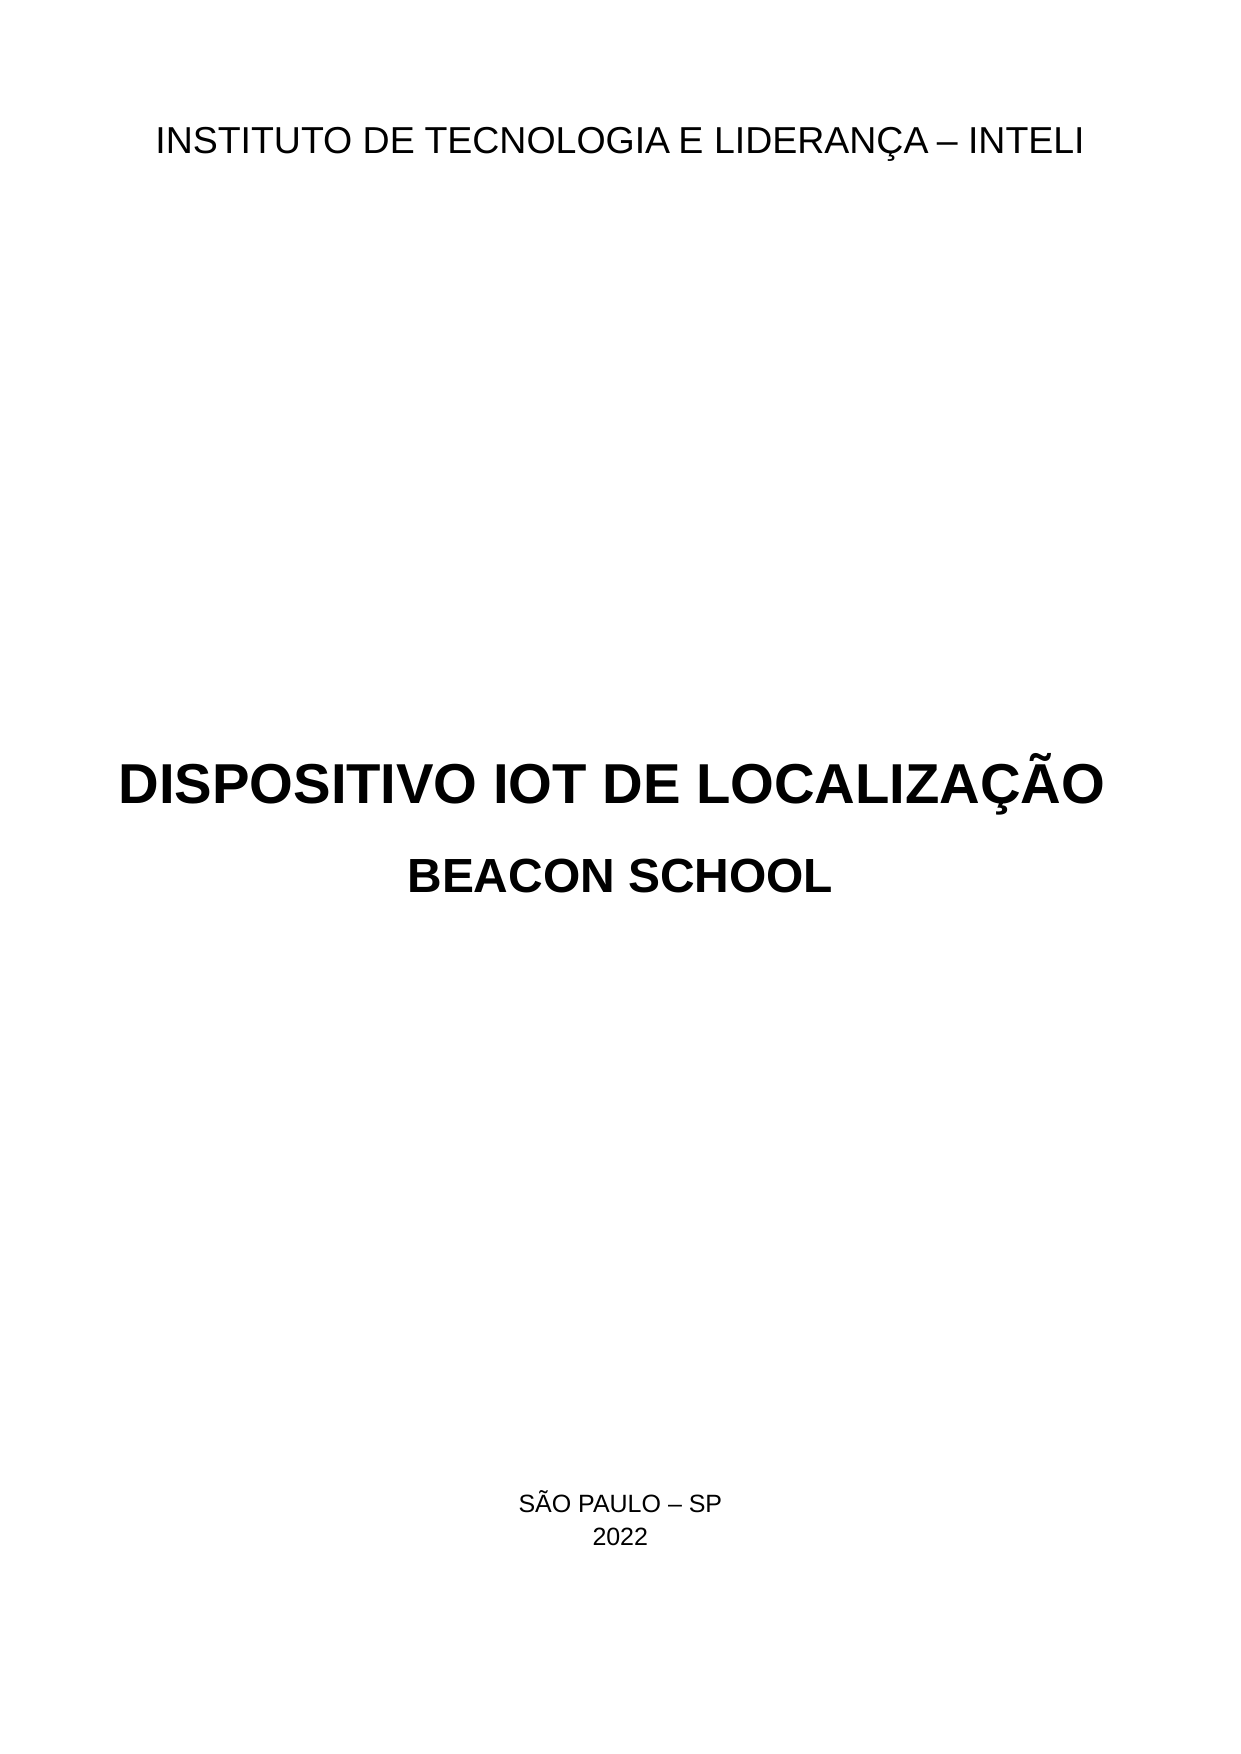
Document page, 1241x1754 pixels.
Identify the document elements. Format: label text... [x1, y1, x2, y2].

text DISPOSITIVO IOT DE LOCALIZAÇÃO [118, 751, 1122, 815]
text 2022 [118, 1522, 1122, 1551]
text SÃO PAULO – SP [118, 1489, 1122, 1518]
text BEACON SCHOOL [118, 847, 1122, 903]
text INSTITUTO DE TECNOLOGIA E LIDERANÇA – INTELI [118, 118, 1122, 161]
